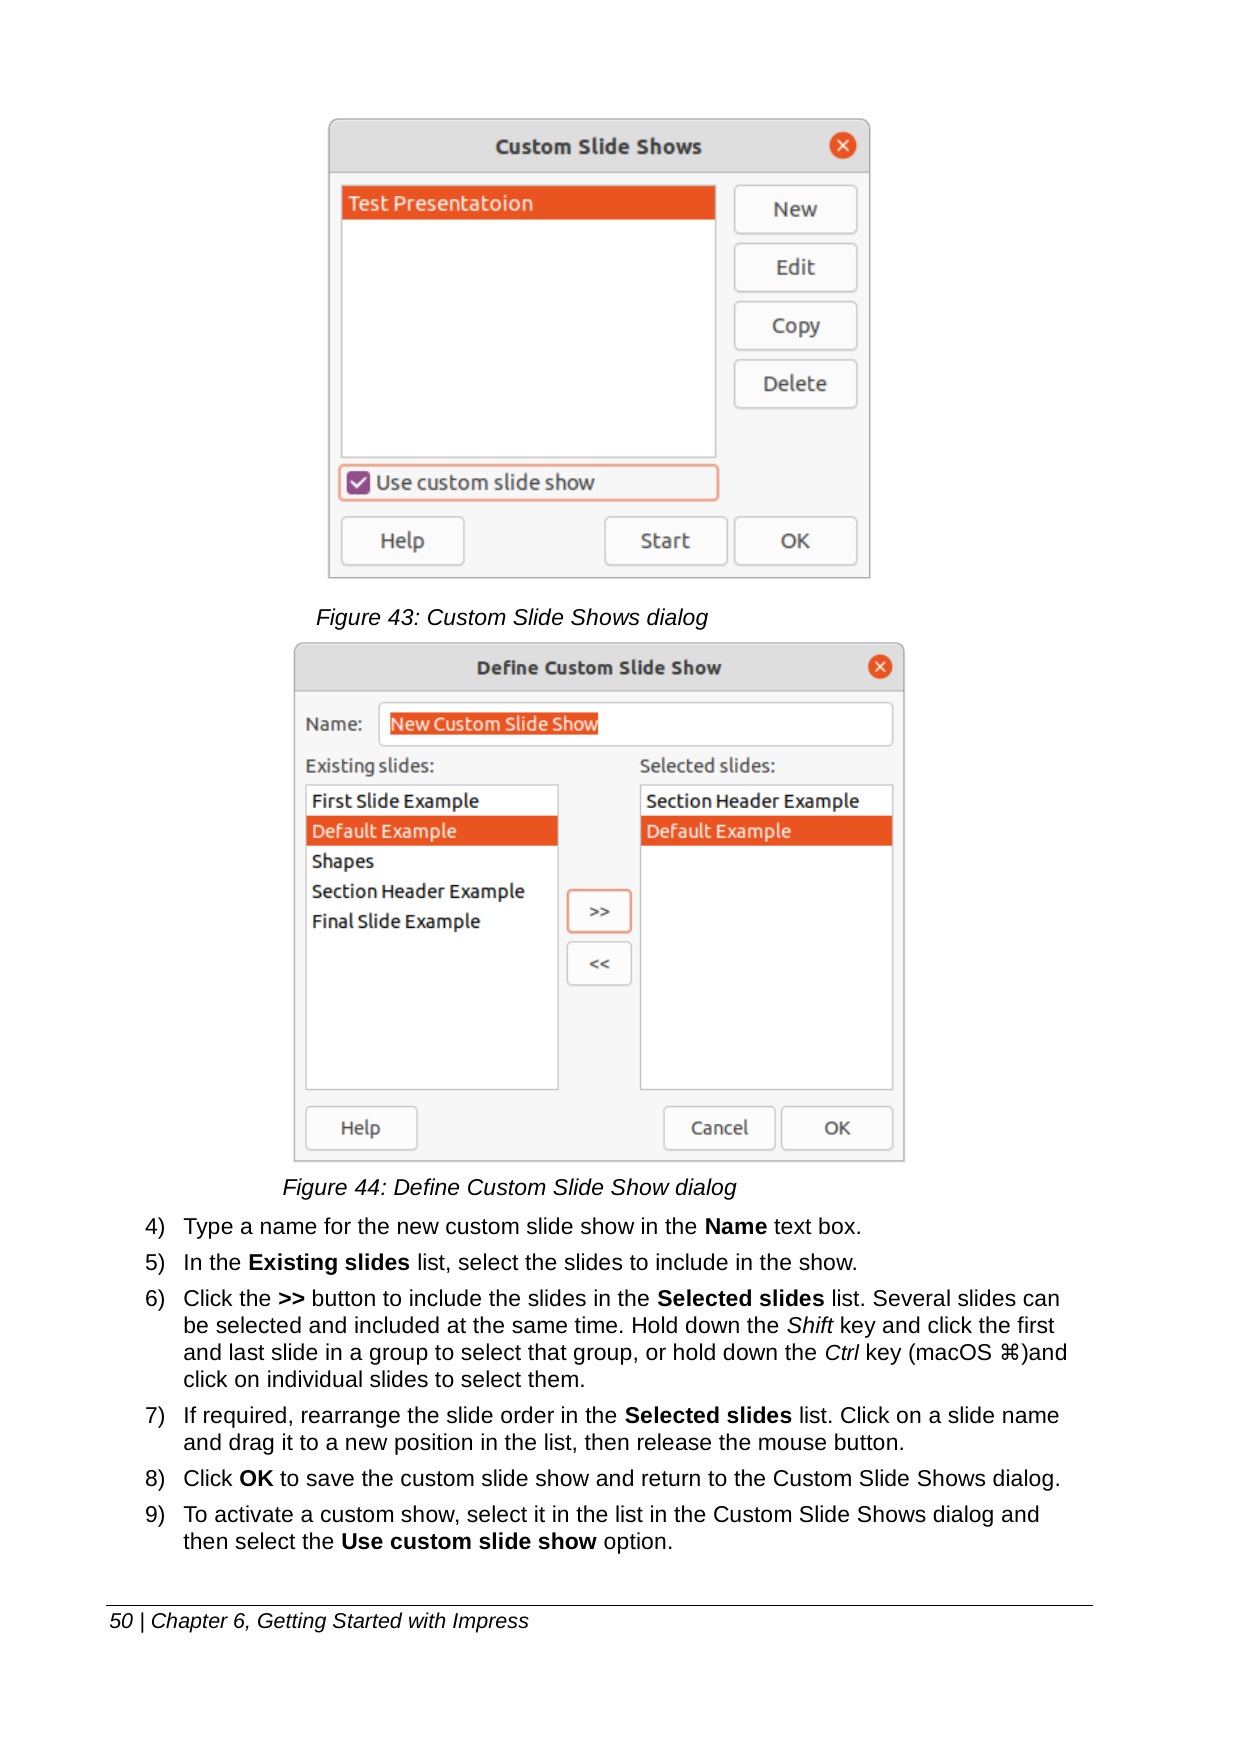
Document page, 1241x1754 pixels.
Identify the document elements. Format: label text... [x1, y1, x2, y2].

list Type a name for the new custom slide show in the Name text box. [165, 1212, 1093, 1239]
list To activate a custom show, select it in the list in the Custom Slide Shows dialog and then select the Use custom slide show option. [165, 1501, 1093, 1555]
list In the Existing slides list, select the slides to include in the show. [165, 1248, 1093, 1276]
list Click the >> button to include the slides in the Selected slides list. Several slides can be selected and included at the same time. Hold down the Shift key and click the first and last slide in a group to select that group, or hold down the Ctrl key (macOS ⌘)and click on individual slides to select them. [165, 1284, 1093, 1393]
list Click OK to save the custom slide show and return to the Custom Slide Shows dialog. [165, 1464, 1093, 1492]
list If required, rearrange the slide order in the Selected slides list. Click on a slide name and drag it to a new position in the list, then release the mouse button. [165, 1402, 1093, 1456]
picture [282, 642, 917, 1174]
text Figure 44: Define Custom Slide Show dialog [282, 1174, 917, 1201]
picture [315, 118, 884, 592]
text Figure 43: Custom Slide Shows dialog [316, 603, 883, 630]
